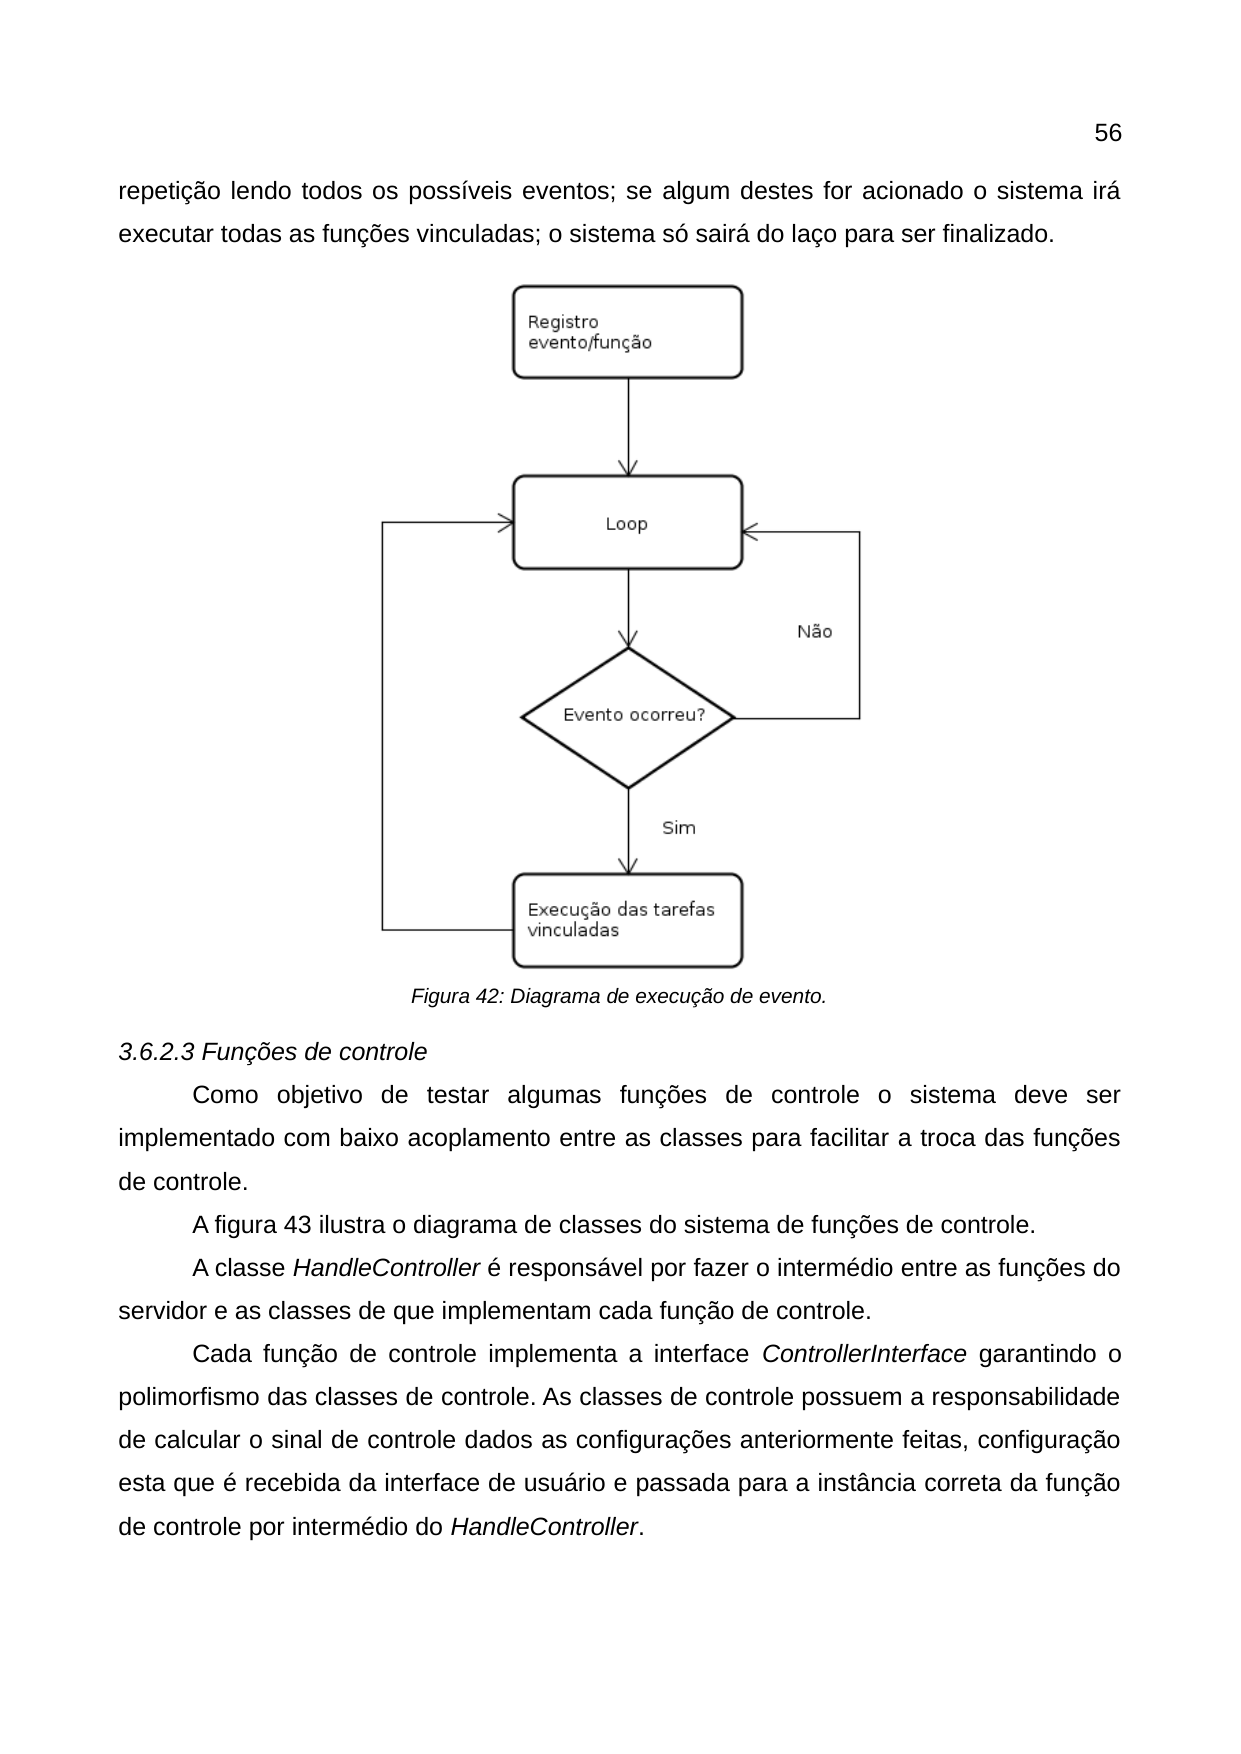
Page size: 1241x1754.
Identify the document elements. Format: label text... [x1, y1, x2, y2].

text Figura 42: Diagrama de execução de evento. [360, 980, 880, 1008]
text Como objetivo de testar algumas funções de controle o sistema deve ser implementado com baixo acoplamento entre as classes para facilitar a troca das funções de controle. [118, 1080, 1122, 1195]
text Cada função de controle implementa a interface ControllerInterface garantindo o polimorfismo das classes de controle. As classes de controle possuem a responsabilidade de calcular o sinal de controle dados as configurações anteriormente feitas, configuração esta que é recebida da interface de usuário e passada para a instância correta da função de controle por intermédio do HandleController. [118, 1339, 1122, 1540]
text A figura 43 ilustra o diagrama de classes do sistema de funções de controle. [118, 1209, 1122, 1238]
text repetição lendo todos os possíveis eventos; se algum destes for acionado o sistema irá executar todas as funções vinculadas; o sistema só sairá do laço para ser finalizado. [118, 176, 1122, 248]
text A classe HandleController é responsável por fazer o intermédio entre as funções do servidor e as classes de que implementam cada função de controle. [118, 1253, 1122, 1324]
subtitle 3.6.2.3 Funções de controle [118, 1037, 1122, 1066]
picture [360, 275, 880, 980]
